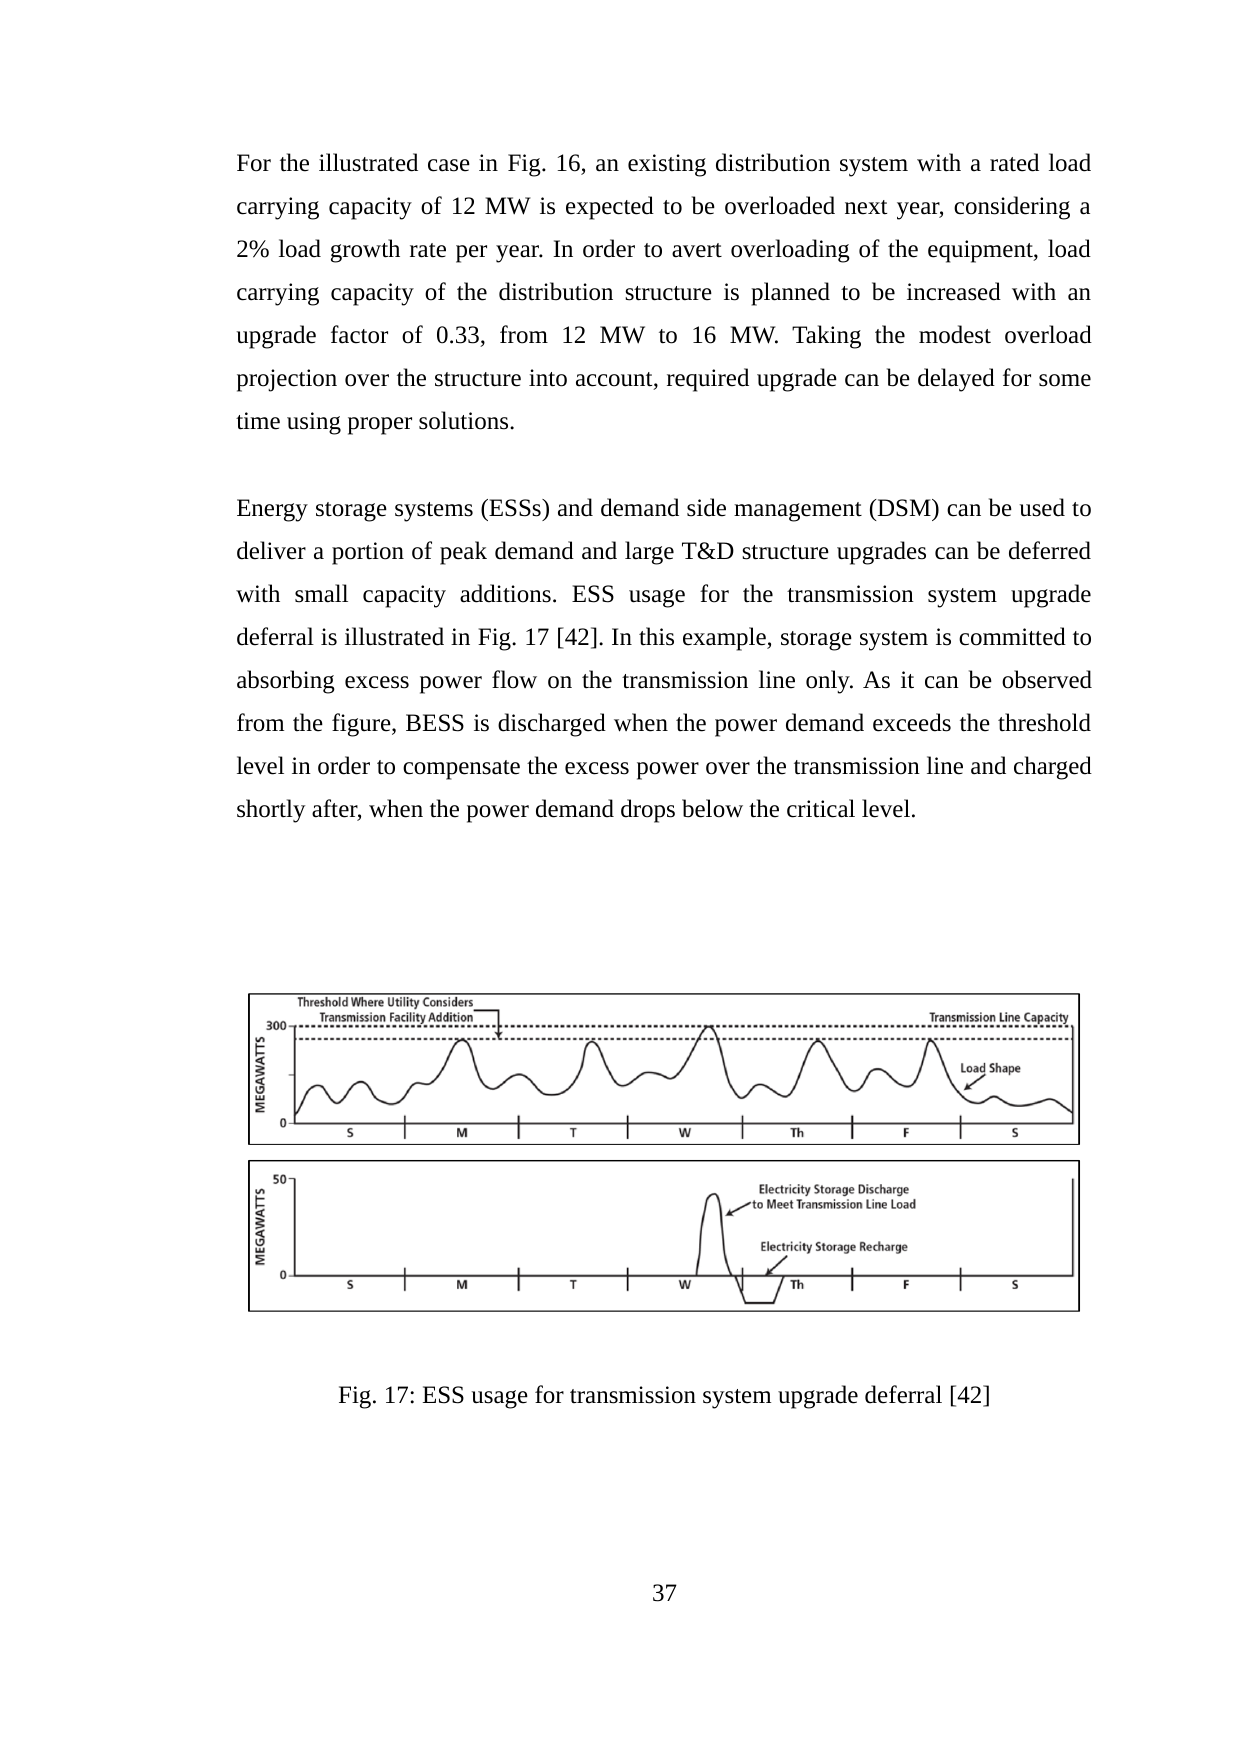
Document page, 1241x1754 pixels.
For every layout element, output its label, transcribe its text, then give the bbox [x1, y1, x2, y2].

text Fig. 17: ESS usage for transmission system upgrade deferral [42] [236, 1380, 1093, 1409]
picture [236, 979, 1093, 1327]
text For the illustrated case in Fig. 16, an existing distribution system with a rated load carrying capacity of 12 MW is expected to be overloaded next year, considering a 2% load growth rate per year. In order to avert overloading of the equipment, load carrying capacity of the distribution structure is planned to be increased with an upgrade factor of 0.33, from 12 MW to 16 MW. Taking the modest overload projection over the structure into account, required upgrade can be delayed for some time using proper solutions. [236, 148, 1093, 435]
text Energy storage systems (ESSs) and demand side management (DSM) can be used to deliver a portion of peak demand and large T&D structure upgrades can be deferred with small capacity additions. ESS usage for the transmission system upgrade deferral is illustrated in Fig. 17 [42]. In this example, storage system is committed to absorbing excess power flow on the transmission line only. As it can be observed from the figure, BESS is discharged when the power demand exceeds the threshold level in order to compensate the excess power over the transmission line and charged shortly after, when the power demand drops below the critical level. [236, 493, 1093, 823]
